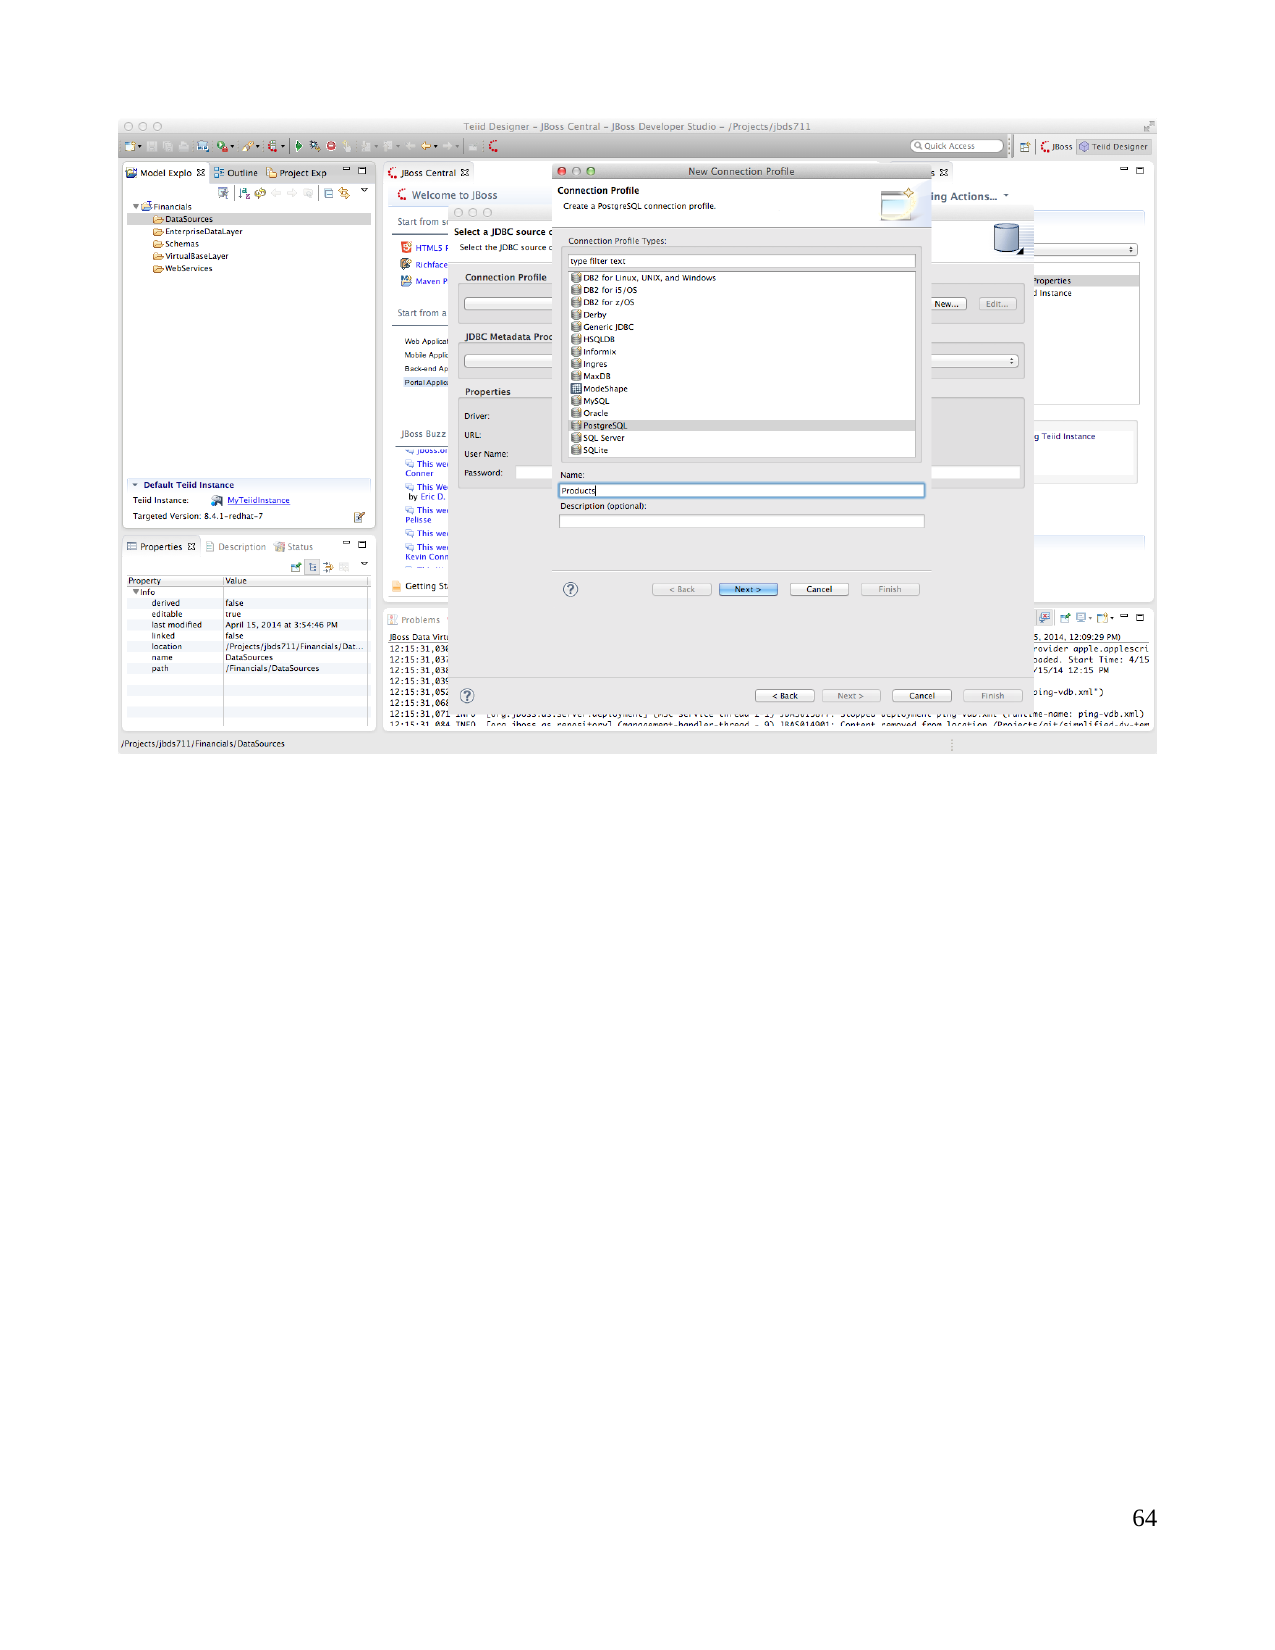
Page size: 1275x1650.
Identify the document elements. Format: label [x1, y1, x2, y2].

picture [118, 118, 1157, 754]
